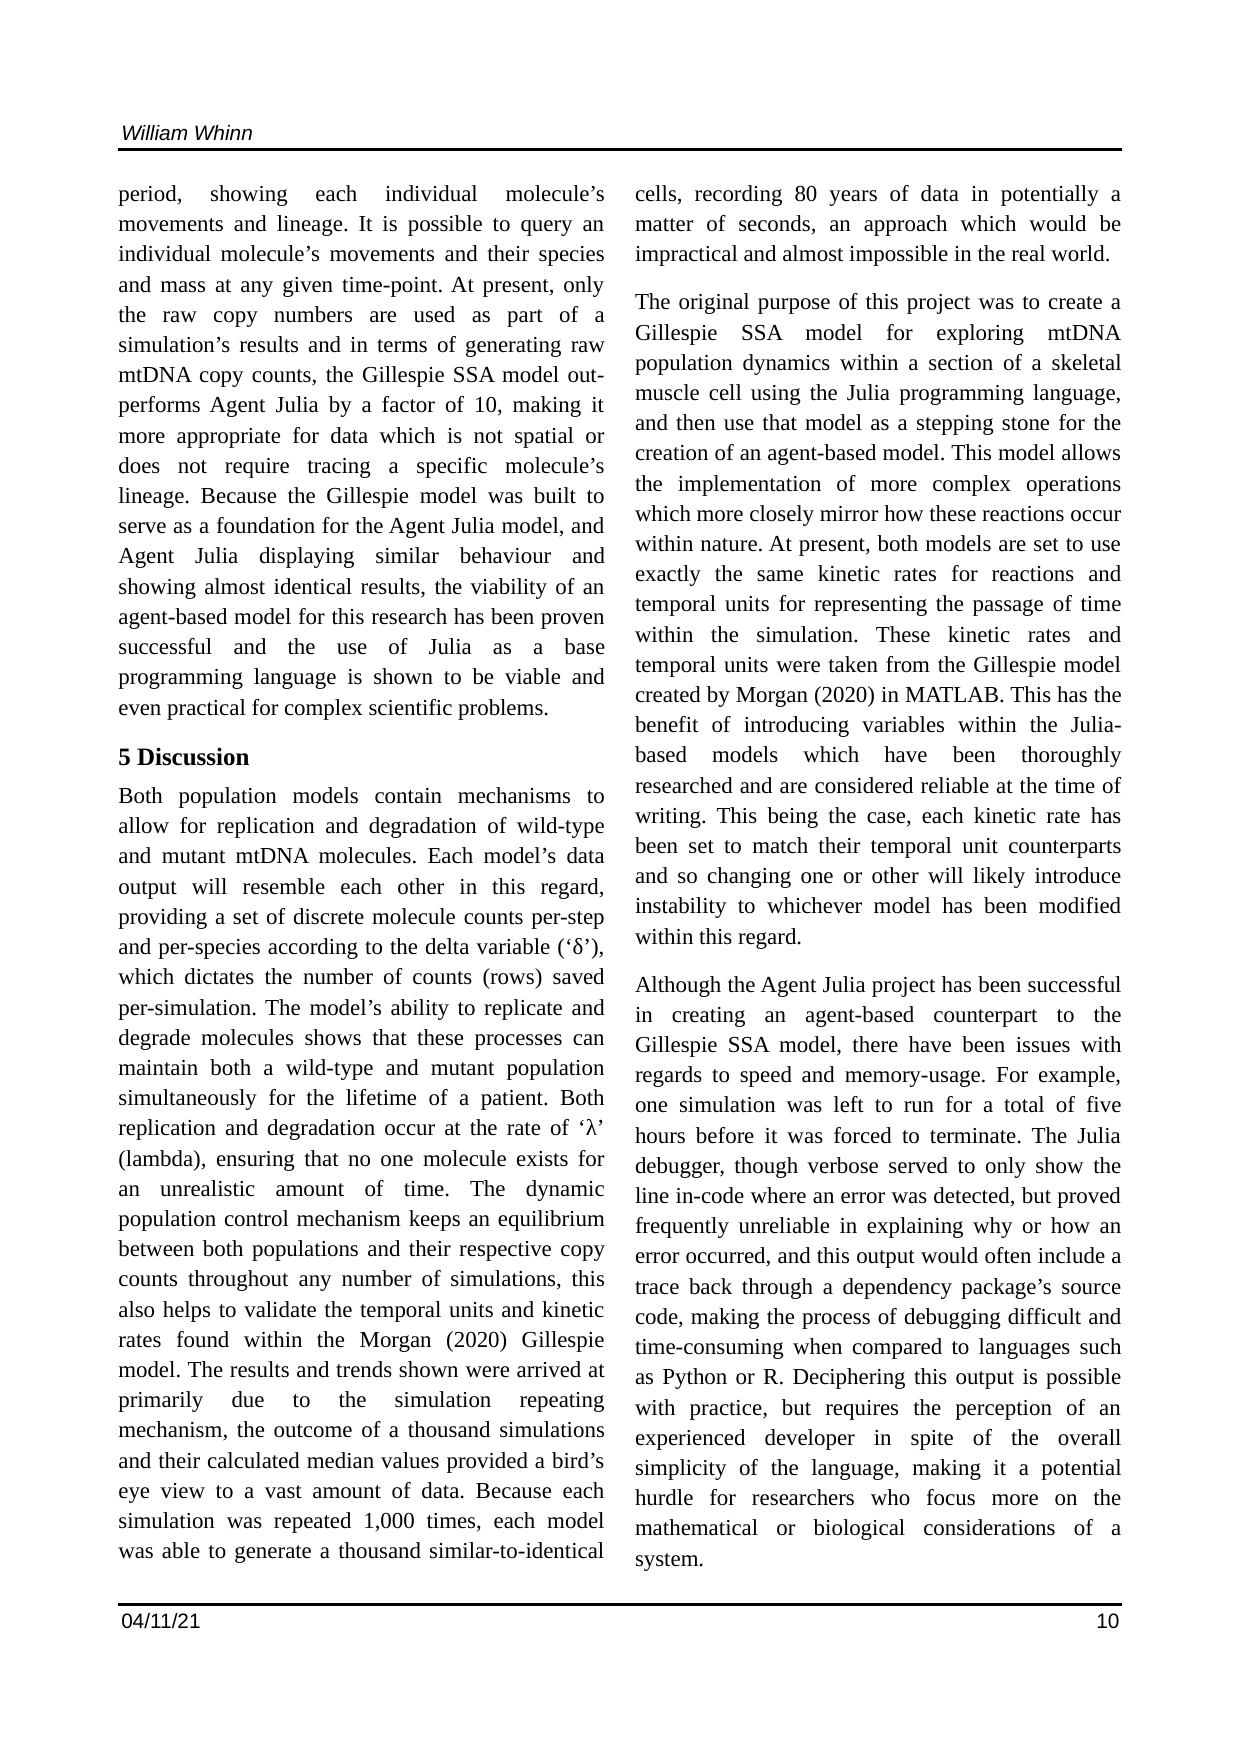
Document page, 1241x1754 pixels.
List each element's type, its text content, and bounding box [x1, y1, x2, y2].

text cells, recording 80 years of data in potentially a matter of seconds, an approach which would be impractical and almost impossible in the real world. [635, 180, 1122, 267]
text Both population models contain mechanisms to allow for replication and degradation of wild-type and mutant mtDNA molecules. Each model’s data output will resemble each other in this regard, providing a set of discrete molecule counts per-step and per-species according to the delta variable (‘δ’), which dictates the number of counts (rows) saved per-simulation. The model’s ability to replicate and degrade molecules shows that these processes can maintain both a wild-type and mutant population simultaneously for the lifetime of a patient. Both replication and degradation occur at the rate of ‘λ’ (lambda), ensuring that no one molecule exists for an unrealistic amount of time. The dynamic population control mechanism keeps an equilibrium between both populations and their respective copy counts throughout any number of simulations, this also helps to validate the temporal units and kinetic rates found within the Morgan (2020) Gillespie model. The results and trends shown were arrived at primarily due to the simulation repeating mechanism, the outcome of a thousand simulations and their calculated median values provided a bird’s eye view to a vast amount of data. Because each simulation was repeated 1,000 times, each model was able to generate a thousand similar-to-identical [118, 782, 605, 1564]
text The original purpose of this project was to create a Gillespie SSA model for exploring mtDNA population dynamics within a section of a skeletal muscle cell using the Julia programming language, and then use that model as a stepping stone for the creation of an agent-based model. This model allows the implementation of more complex operations which more closely mirror how these reactions occur within nature. At present, both models are set to use exactly the same kinetic rates for reactions and temporal units for representing the passage of time within the simulation. These kinetic rates and temporal units were taken from the Gillespie model created by Morgan (2020) in MATLAB. This has the benefit of introducing variables within the Julia-based models which have been thoroughly researched and are considered reliable at the time of writing. This being the case, each kinetic rate has been set to match their temporal unit counterparts and so changing one or other will likely introduce instability to whichever model has been modified within this regard. [635, 288, 1122, 949]
subtitle 5 Discussion [118, 742, 605, 770]
text Although the Agent Julia project has been successful in creating an agent-based counterpart to the Gillespie SSA model, there have been issues with regards to speed and memory-usage. For example, one simulation was left to run for a total of five hours before it was forced to terminate. The Julia debugger, though verbose served to only show the line in-code where an error was detected, but proved frequently unreliable in explaining why or how an error occurred, and this output would often include a trace back through a dependency package’s source code, making the process of debugging difficult and time-consuming when compared to languages such as Python or R. Deciphering this output is possible with practice, but requires the perception of an experienced developer in spite of the overall simplicity of the language, making it a potential hurdle for researchers who focus more on the mathematical or biological considerations of a system. [635, 971, 1122, 1571]
text period, showing each individual molecule’s movements and lineage. It is possible to query an individual molecule’s movements and their species and mass at any given time-point. At present, only the raw copy numbers are used as part of a simulation’s results and in terms of generating raw mtDNA copy counts, the Gillespie SSA model out-performs Agent Julia by a factor of 10, making it more appropriate for data which is not spatial or does not require tracing a specific molecule’s lineage. Because the Gillespie model was built to serve as a foundation for the Agent Julia model, and Agent Julia displaying similar behaviour and showing almost identical results, the viability of an agent-based model for this research has been proven successful and the use of Julia as a base programming language is shown to be viable and even practical for complex scientific problems. [118, 180, 605, 720]
